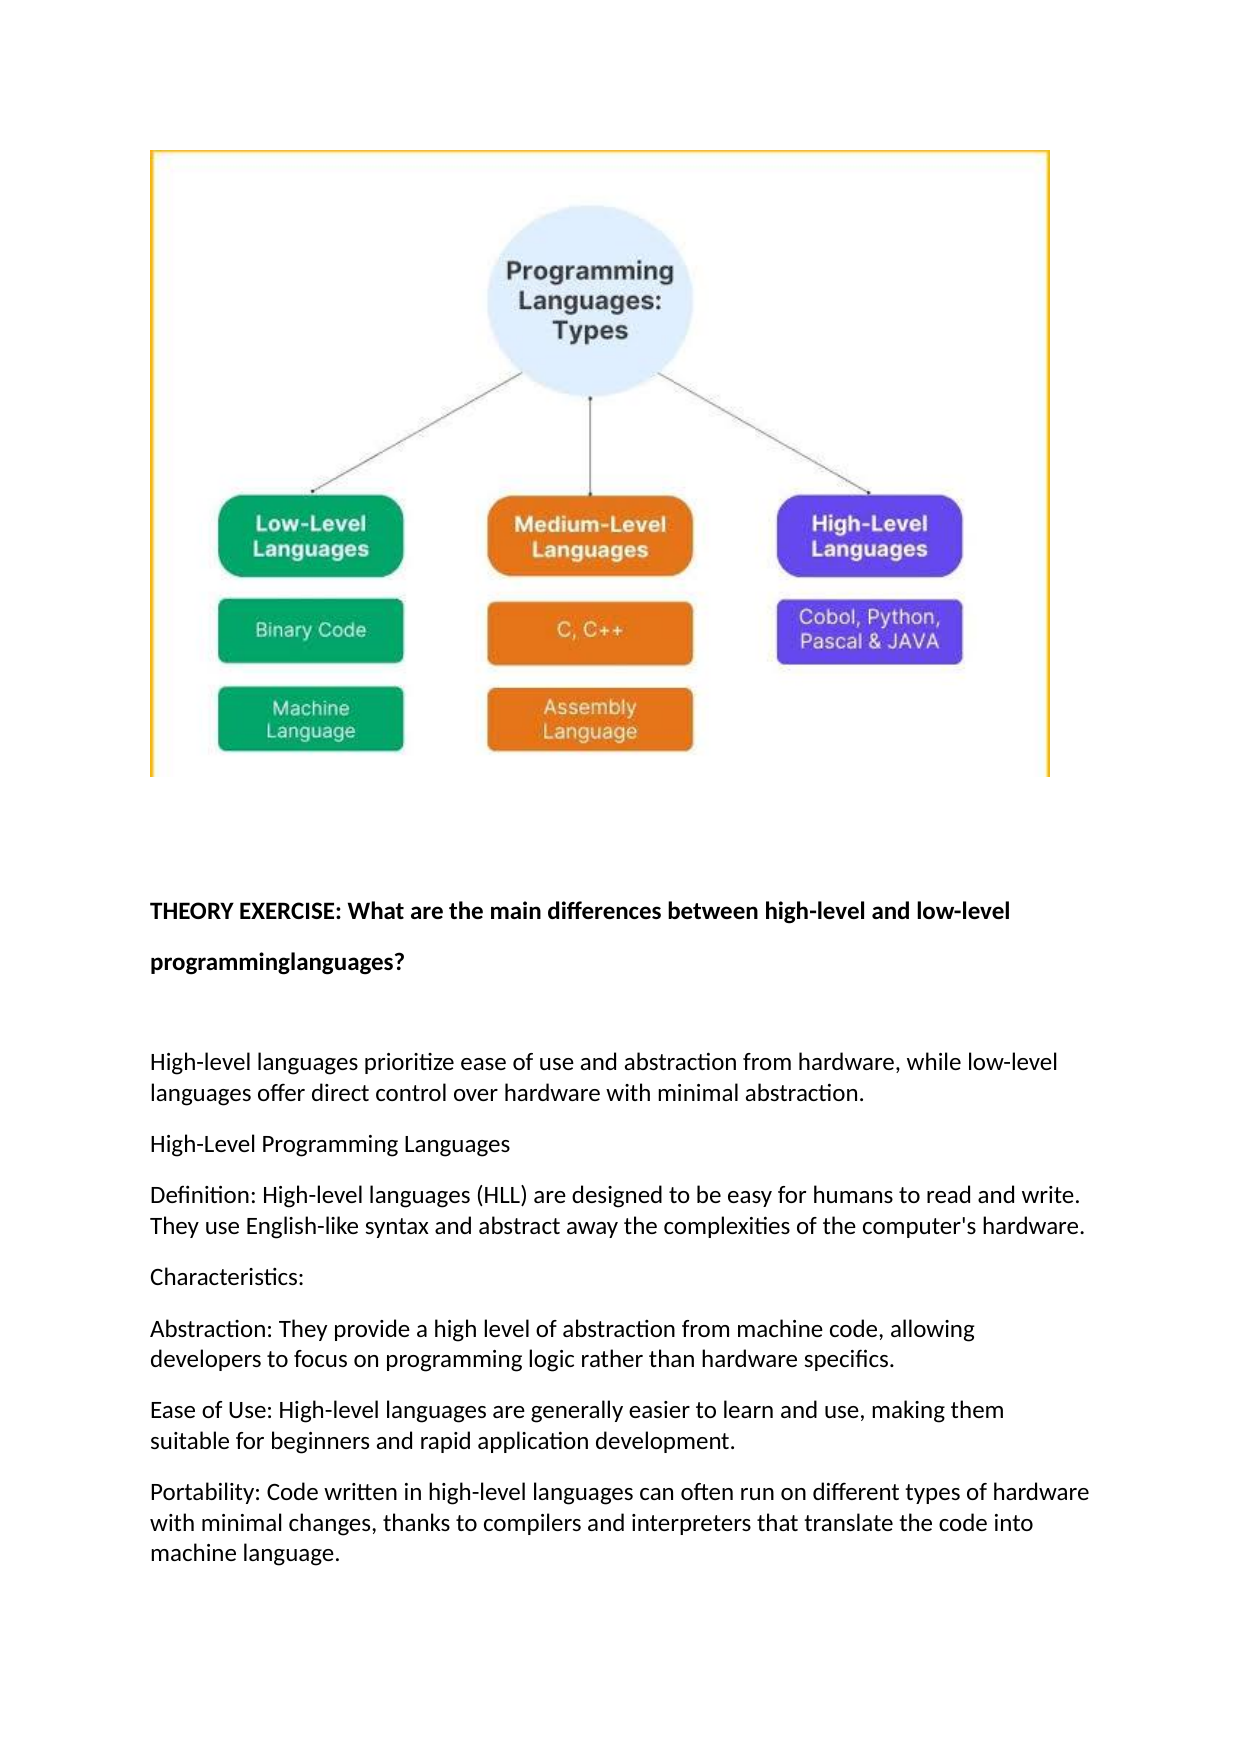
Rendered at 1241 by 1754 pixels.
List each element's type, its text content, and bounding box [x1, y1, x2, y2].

text Portability: Code written in high-level languages can often run on different types of hardware with minimal changes, thanks to compilers and interpreters that translate the code into machine language. [150, 1477, 1090, 1568]
text Definition: High-level languages (HLL) are designed to be easy for humans to read and write. They use English-like syntax and abstract away the complexities of the computer's hardware. [150, 1179, 1090, 1241]
text High-Level Programming Languages [150, 1128, 1090, 1159]
text Characteristics: [150, 1261, 1090, 1292]
text Ease of Use: High-level languages are generally easier to learn and use, making them suitable for beginners and rapid application development. [150, 1395, 1090, 1456]
text High-level languages prioritize ease of use and abstraction from hardware, while low-level languages offer direct control over hardware with minimal abstraction. [150, 1046, 1090, 1107]
text programminglanguages? [150, 946, 1090, 977]
text Abstraction: They provide a high level of abstraction from machine code, allowing developers to focus on programming logic rather than hardware specifics. [150, 1313, 1090, 1374]
text THEORY EXERCISE: What are the main differences between high-level and low-level [150, 895, 1090, 925]
